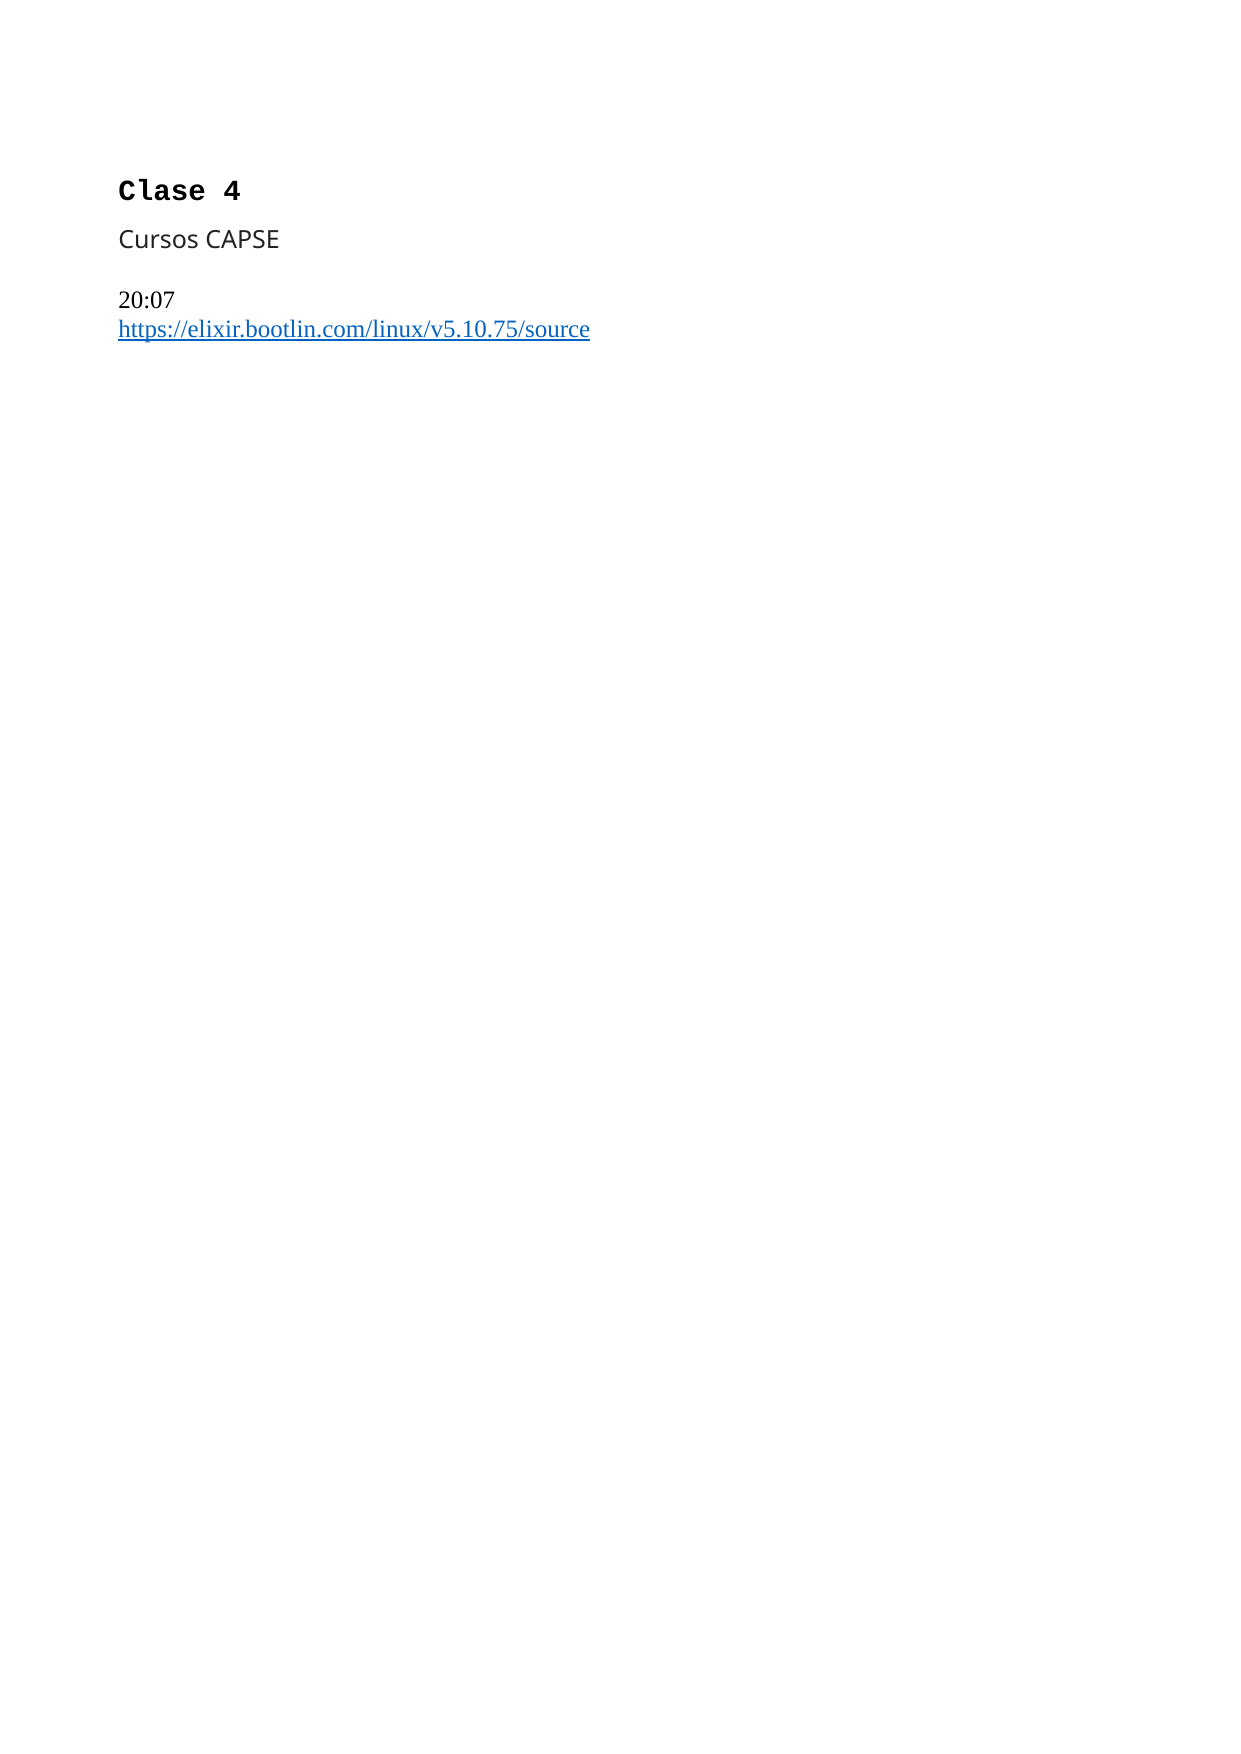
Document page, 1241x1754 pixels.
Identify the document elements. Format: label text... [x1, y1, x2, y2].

text Cursos CAPSE [118, 222, 1122, 256]
text 20:07 [118, 285, 1122, 314]
subtitle Clase 4 [118, 176, 1122, 209]
text https://elixir.bootlin.com/linux/v5.10.75/source [118, 314, 1122, 343]
